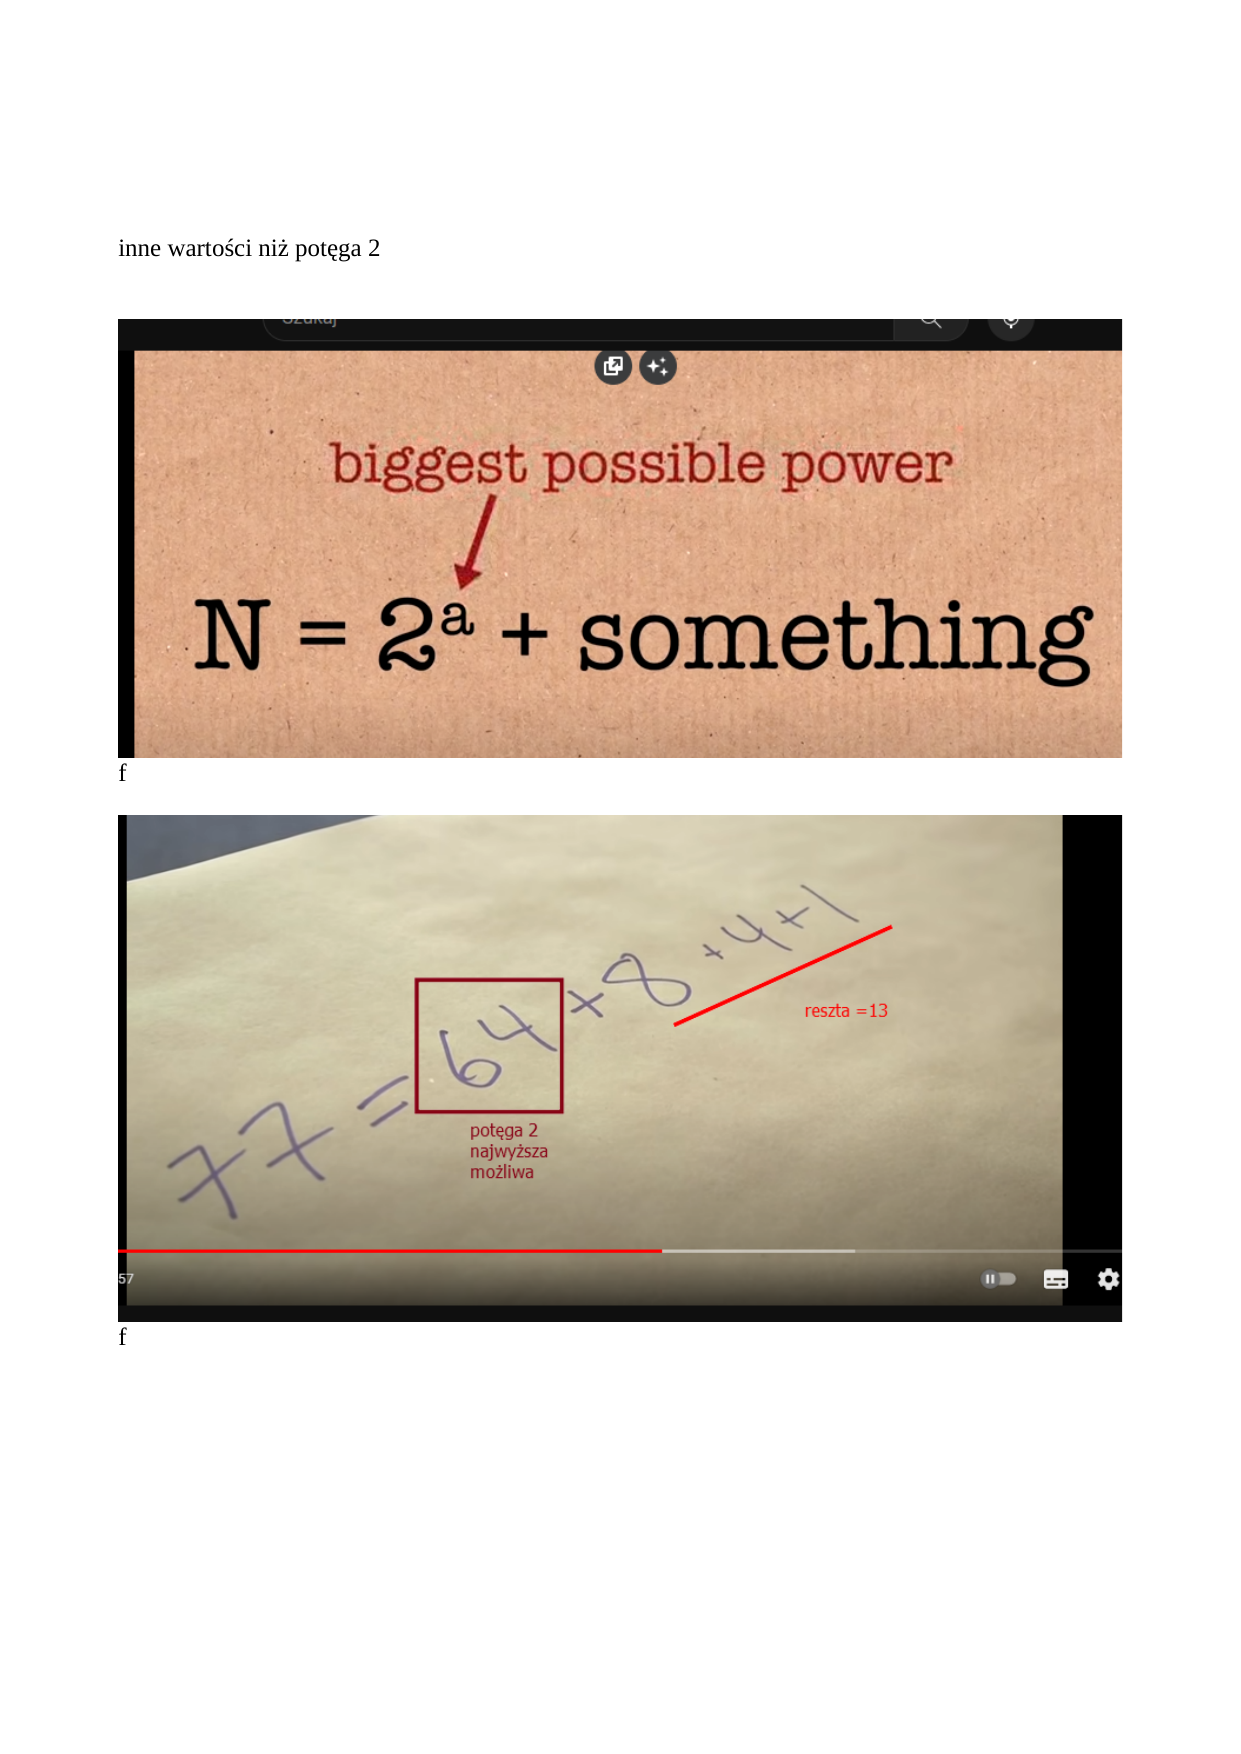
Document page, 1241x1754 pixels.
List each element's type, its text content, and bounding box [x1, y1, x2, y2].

text f [118, 758, 1122, 787]
text f [118, 1322, 1122, 1350]
picture [118, 815, 1123, 1322]
picture [118, 319, 1123, 758]
text inne wartości niż potęga 2 [118, 233, 1122, 262]
